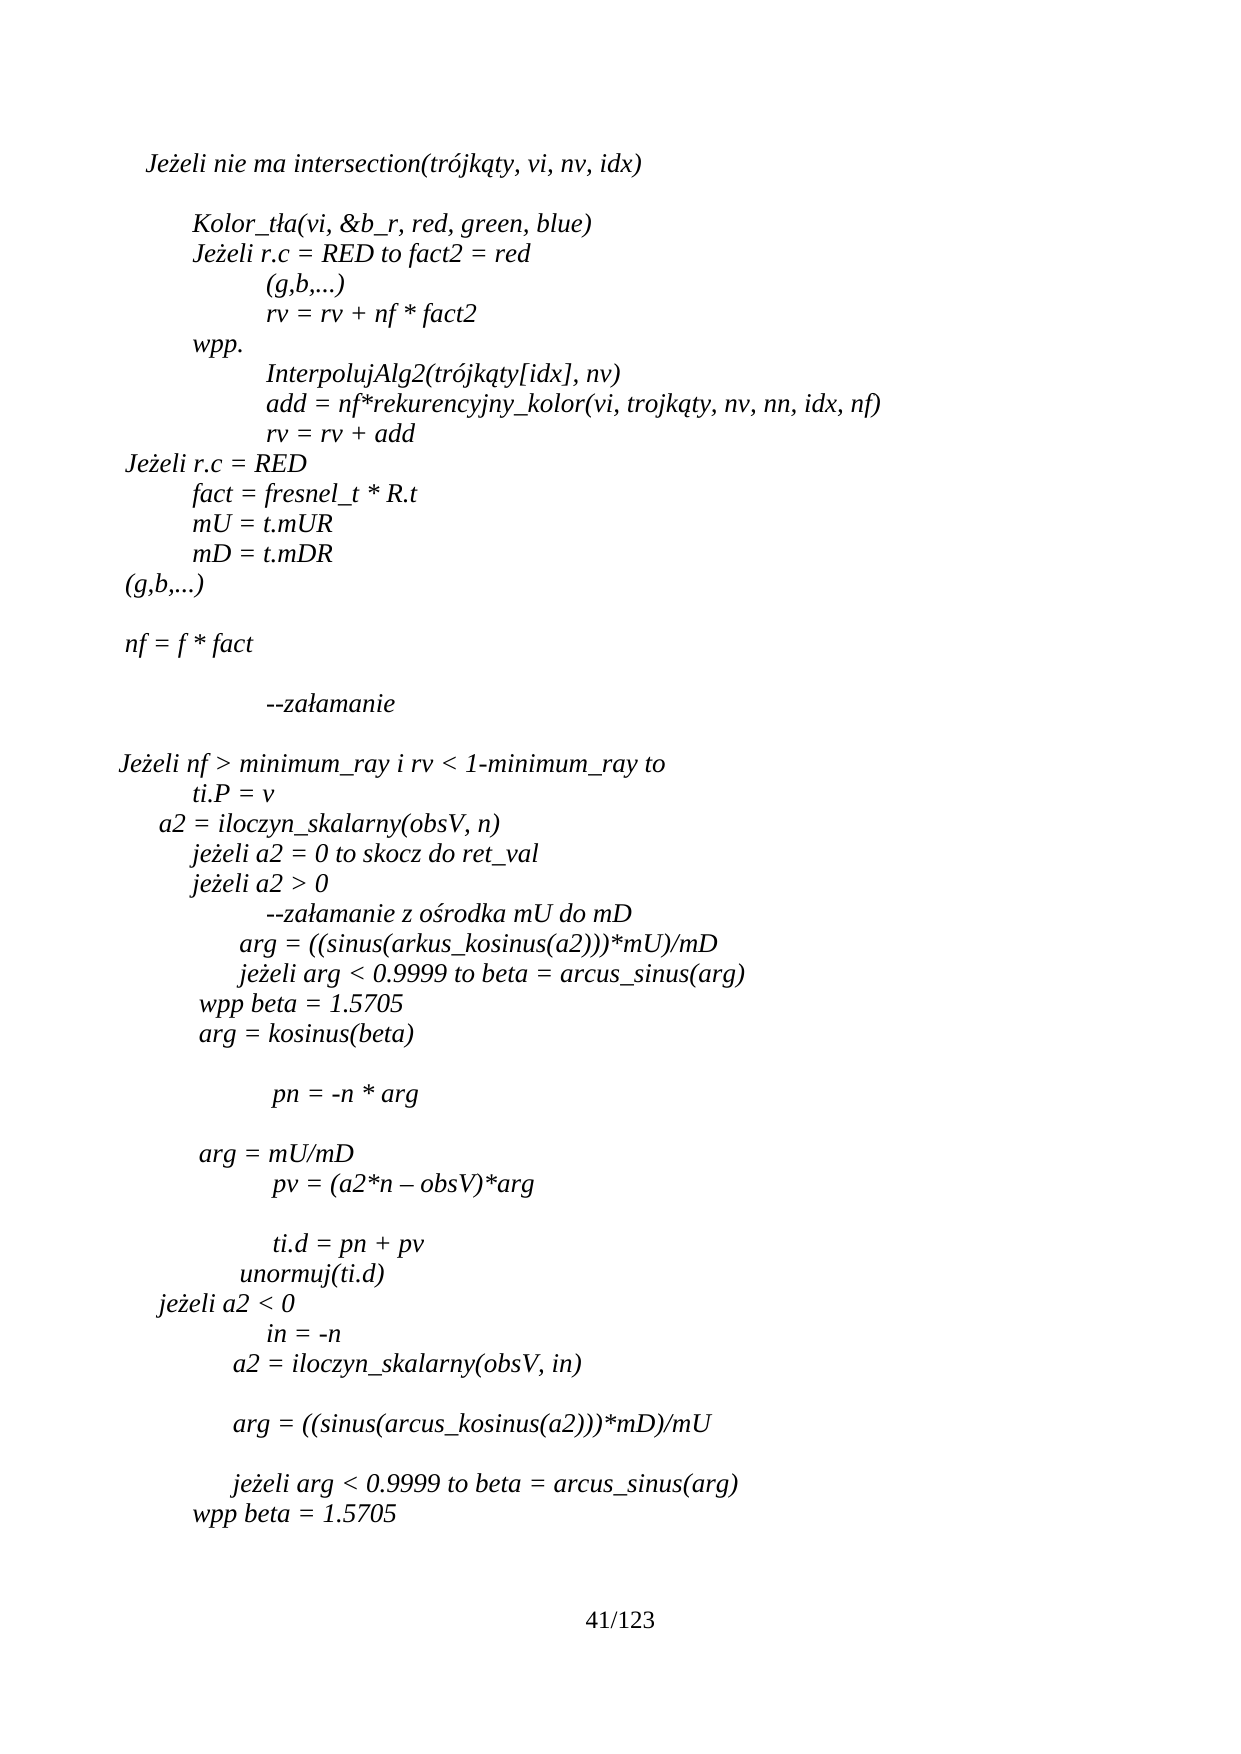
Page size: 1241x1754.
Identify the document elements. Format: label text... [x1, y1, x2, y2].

text nf = f * fact [118, 628, 1122, 658]
text pv = (a2*n – obsV)*arg [118, 1168, 1122, 1198]
text Jeżeli nf > minimum_ray i rv < 1-minimum_ray to [118, 748, 1122, 778]
text jeżeli arg < 0.9999 to beta = arcus_sinus(arg) [118, 1468, 1122, 1498]
text wpp. [118, 328, 1122, 358]
text mD = t.mDR [118, 538, 1122, 568]
text unormuj(ti.d) [118, 1258, 1122, 1288]
text jeżeli arg < 0.9999 to beta = arcus_sinus(arg) [118, 958, 1122, 988]
text wpp beta = 1.5705 [118, 988, 1122, 1018]
text wpp beta = 1.5705 [118, 1498, 1122, 1528]
text a2 = iloczyn_skalarny(obsV, n) [118, 808, 1122, 838]
text arg = kosinus(beta) [118, 1018, 1122, 1048]
text (g,b,...) [118, 268, 1122, 298]
text arg = ((sinus(arcus_kosinus(a2)))*mD)/mU [118, 1408, 1122, 1438]
text arg = mU/mD [118, 1138, 1122, 1168]
text fact = fresnel_t * R.t [118, 478, 1122, 508]
text Kolor_tła(vi, &b_r, red, green, blue) [118, 208, 1122, 238]
text add = nf*rekurencyjny_kolor(vi, trojkąty, nv, nn, idx, nf) [118, 388, 1122, 418]
text arg = ((sinus(arkus_kosinus(a2)))*mU)/mD [118, 928, 1122, 958]
text in = -n [118, 1318, 1122, 1348]
text --załamanie z ośrodka mU do mD [118, 898, 1122, 928]
text (g,b,...) [118, 568, 1122, 598]
text jeżeli a2 < 0 [118, 1288, 1122, 1318]
text Jeżeli nie ma intersection(trójkąty, vi, nv, idx) [118, 148, 1122, 178]
text jeżeli a2 > 0 [118, 868, 1122, 898]
text a2 = iloczyn_skalarny(obsV, in) [118, 1348, 1122, 1378]
text mU = t.mUR [118, 508, 1122, 538]
text InterpolujAlg2(trójkąty[idx], nv) [118, 358, 1122, 388]
text Jeżeli r.c = RED to fact2 = red [118, 238, 1122, 268]
text rv = rv + add [118, 418, 1122, 448]
text pn = -n * arg [118, 1078, 1122, 1108]
text Jeżeli r.c = RED [118, 448, 1122, 478]
text jeżeli a2 = 0 to skocz do ret_val [118, 838, 1122, 868]
text ti.d = pn + pv [118, 1228, 1122, 1258]
text rv = rv + nf * fact2 [118, 298, 1122, 328]
text ti.P = v [118, 778, 1122, 808]
text --załamanie [118, 688, 1122, 718]
